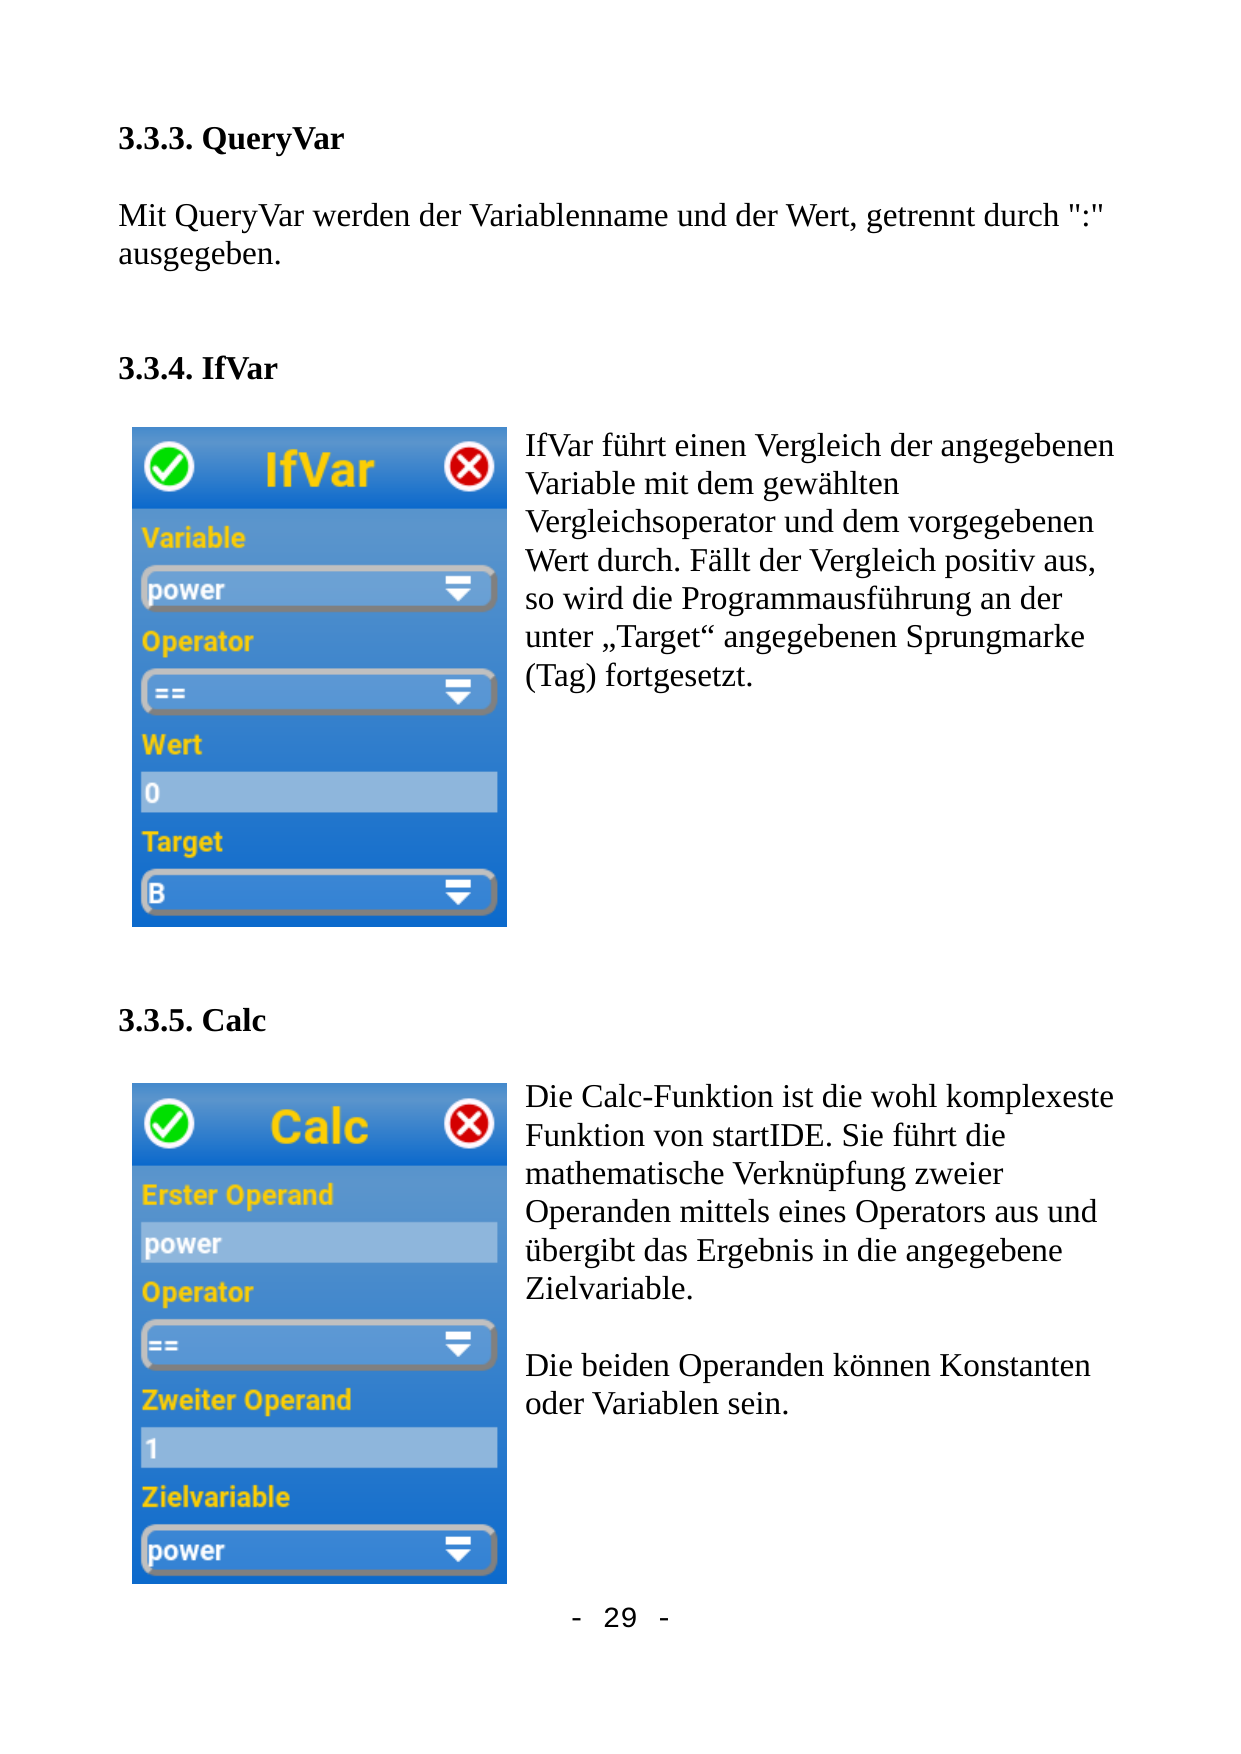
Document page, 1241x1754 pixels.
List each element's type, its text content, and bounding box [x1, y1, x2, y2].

picture [132, 427, 507, 927]
text 3.3.3. QueryVar [118, 118, 1122, 156]
text Die Calc-Funktion ist die wohl komplexeste Funktion von startIDE. Sie führt die mathematische Verknüpfung zweier Operanden mittels eines Operators aus und übergibt das Ergebnis in die angegebene Zielvariable. [118, 1076, 1122, 1306]
text 3.3.4. IfVar [118, 348, 1122, 386]
text Mit QueryVar werden der Variablenname und der Wert, getrennt durch ":" ausgegeben. [118, 195, 1122, 271]
picture [132, 1083, 507, 1584]
text IfVar führt einen Vergleich der angegebenen Variable mit dem gewählten Vergleichsoperator und dem vorgegebenen Wert durch. Fällt der Vergleich positiv aus, so wird die Programmausführung an der unter „Target“ angegebenen Sprungmarke (Tag) fortgesetzt. [118, 425, 1122, 693]
text Die beiden Operanden können Konstanten oder Variablen sein. [507, 1345, 1122, 1421]
text 3.3.5. Calc [118, 1000, 1122, 1038]
